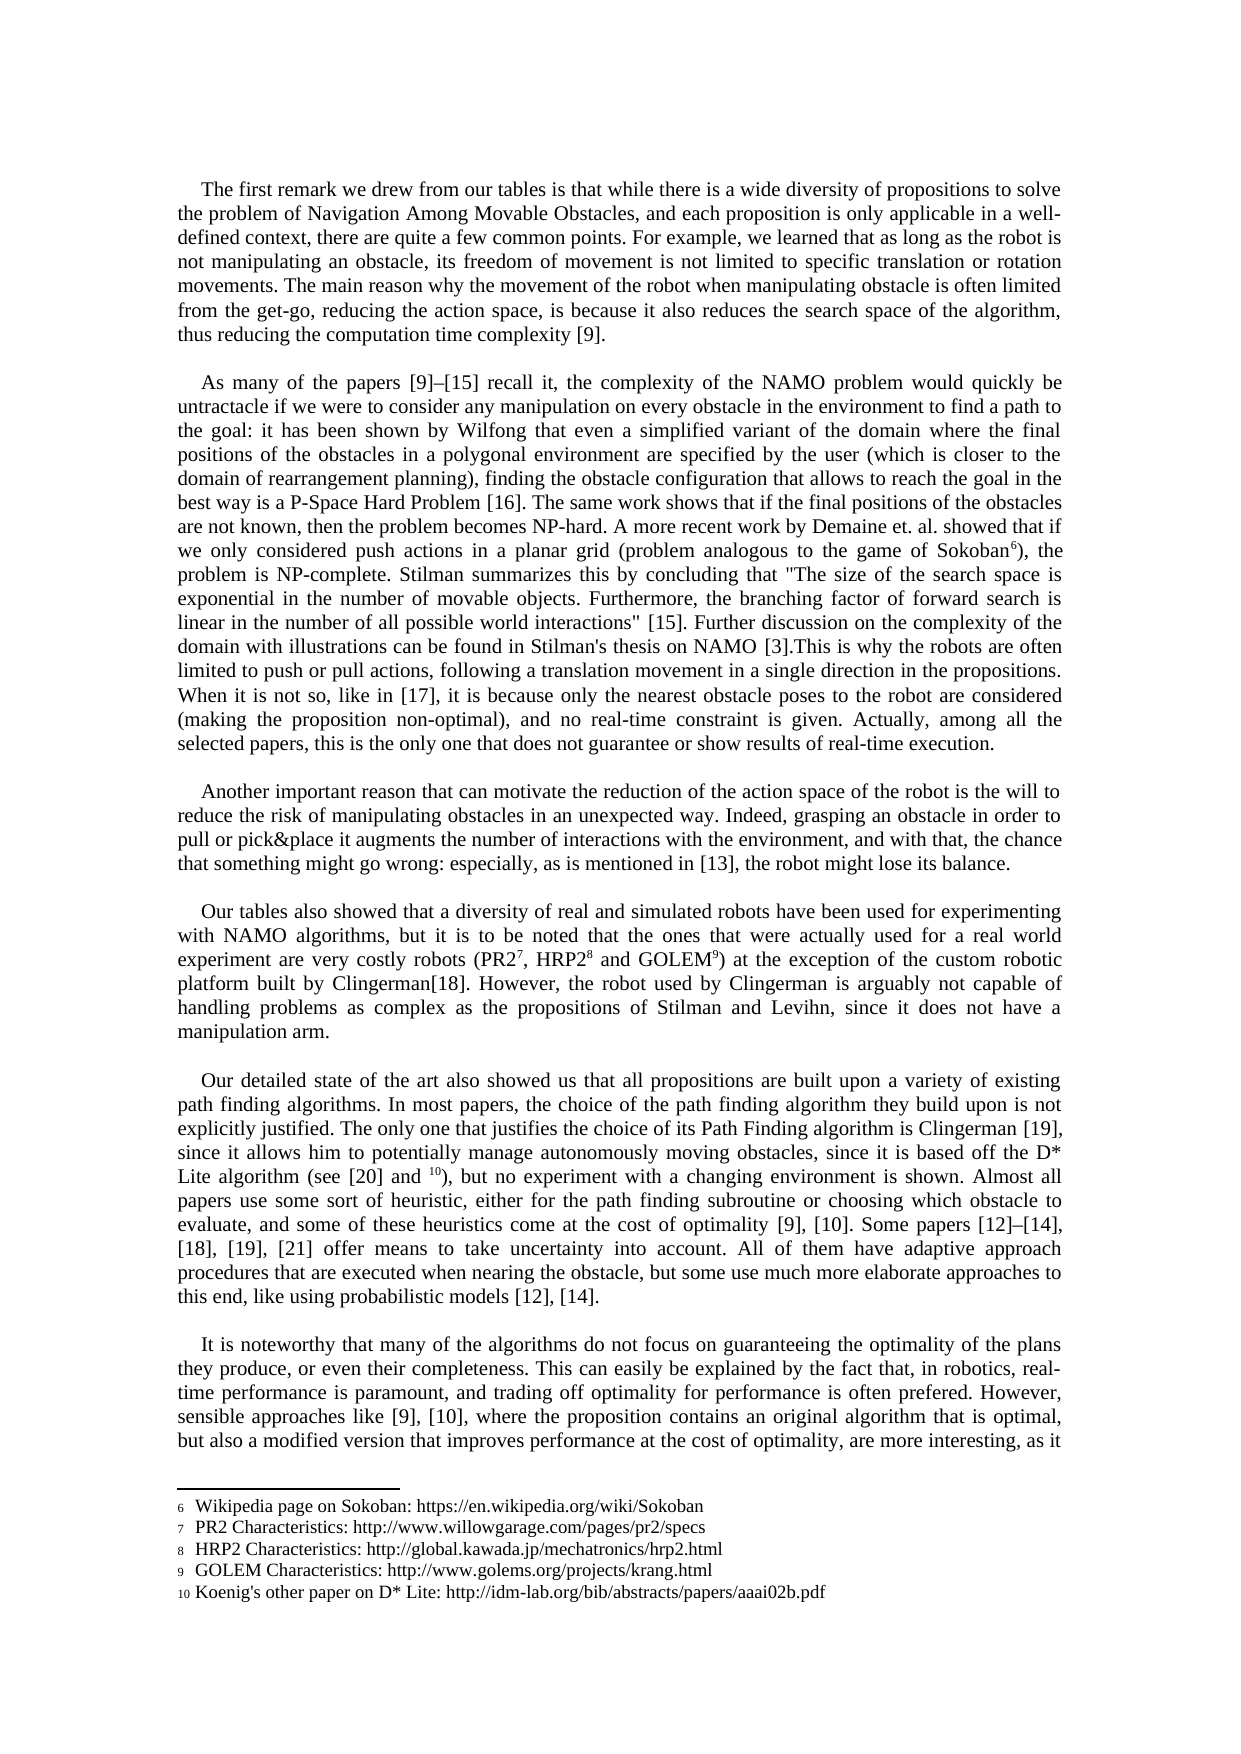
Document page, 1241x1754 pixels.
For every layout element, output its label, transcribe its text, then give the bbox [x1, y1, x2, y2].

text Our detailed state of the art also showed us that all propositions are built upon a variety of existing path finding algorithms. In most papers, the choice of the path finding algorithm they build upon is not explicitly justified. The only one that justifies the choice of its Path Finding algorithm is Clingerman [19], since it allows him to potentially manage autonomously moving obstacles, since it is based off the D* Lite algorithm (see [20] and ), but no experiment with a changing environment is shown. Almost all papers use some sort of heuristic, either for the path finding subroutine or choosing which obstacle to evaluate, and some of these heuristics come at the cost of optimality [9], [10]. Some papers [12]–[14], [18], [19], [21] offer means to take uncertainty into account. All of them have adaptive approach procedures that are executed when nearing the obstacle, but some use much more elaborate approaches to this end, like using probabilistic models [12], [14]. [177, 1067, 1063, 1308]
text HRP2 Characteristics: http://global.kawada.jp/mechatronics/hrp2.html [177, 1538, 1063, 1559]
text Another important reason that can motivate the reduction of the action space of the robot is the will to reduce the risk of manipulating obstacles in an unexpected way. Indeed, grasping an obstacle in order to pull or pick&place it augments the number of interactions with the environment, and with that, the chance that something might go wrong: especially, as is mentioned in [13], the robot might lose its balance. [177, 779, 1063, 875]
text PR2 Characteristics: http://www.willowgarage.com/pages/pr2/specs [177, 1516, 1063, 1538]
text As many of the papers [9]–[15] recall it, the complexity of the NAMO problem would quickly be untractacle if we were to consider any manipulation on every obstacle in the environment to find a path to the goal: it has been shown by Wilfong that even a simplified variant of the domain where the final positions of the obstacles in a polygonal environment are specified by the user (which is closer to the domain of rearrangement planning), finding the obstacle configuration that allows to reach the goal in the best way is a P-Space Hard Problem [16]. The same work shows that if the final positions of the obstacles are not known, then the problem becomes NP-hard. A more recent work by Demaine et. al. showed that if we only considered push actions in a planar grid (problem analogous to the game of Sokoban), the problem is NP-complete. Stilman summarizes this by concluding that "The size of the search space is exponential in the number of movable objects. Furthermore, the branching factor of forward search is linear in the number of all possible world interactions" [15]. Further discussion on the complexity of the domain with illustrations can be found in Stilman's thesis on NAMO [3].This is why the robots are often limited to push or pull actions, following a translation movement in a single direction in the propositions. When it is not so, like in [17], it is because only the nearest obstacle poses to the robot are considered (making the proposition non-optimal), and no real-time constraint is given. Actually, among all the selected papers, this is the only one that does not guarantee or show results of real-time execution. [177, 370, 1063, 755]
text The first remark we drew from our tables is that while there is a wide diversity of propositions to solve the problem of Navigation Among Movable Obstacles, and each proposition is only applicable in a well-defined context, there are quite a few common points. For example, we learned that as long as the robot is not manipulating an obstacle, its freedom of movement is not limited to specific translation or rotation movements. The main reason why the movement of the robot when manipulating obstacle is often limited from the get-go, reducing the action space, is because it also reduces the search space of the algorithm, thus reducing the computation time complexity [9]. [177, 177, 1063, 346]
text Koenig's other paper on D* Lite: http://idm-lab.org/bib/abstracts/papers/aaai02b.pdf [177, 1581, 1063, 1602]
text Our tables also showed that a diversity of real and simulated robots have been used for experimenting with NAMO algorithms, but it is to be noted that the ones that were actually used for a real world experiment are very costly robots (PR2, HRP2 and GOLEM) at the exception of the custom robotic platform built by Clingerman[18]. However, the robot used by Clingerman is arguably not capable of handling problems as complex as the propositions of Stilman and Levihn, since it does not have a manipulation arm. [177, 899, 1063, 1043]
text It is noteworthy that many of the algorithms do not focus on guaranteeing the optimality of the plans they produce, or even their completeness. This can easily be explained by the fact that, in robotics, real-time performance is paramount, and trading off optimality for performance is often prefered. However, sensible approaches like [9], [10], where the proposition contains an original algorithm that is optimal, but also a modified version that improves performance at the cost of optimality, are more interesting, as it [177, 1332, 1063, 1452]
text GOLEM Characteristics: http://www.golems.org/projects/krang.html [177, 1559, 1063, 1581]
text Wikipedia page on Sokoban: https://en.wikipedia.org/wiki/Sokoban [177, 1494, 1063, 1516]
